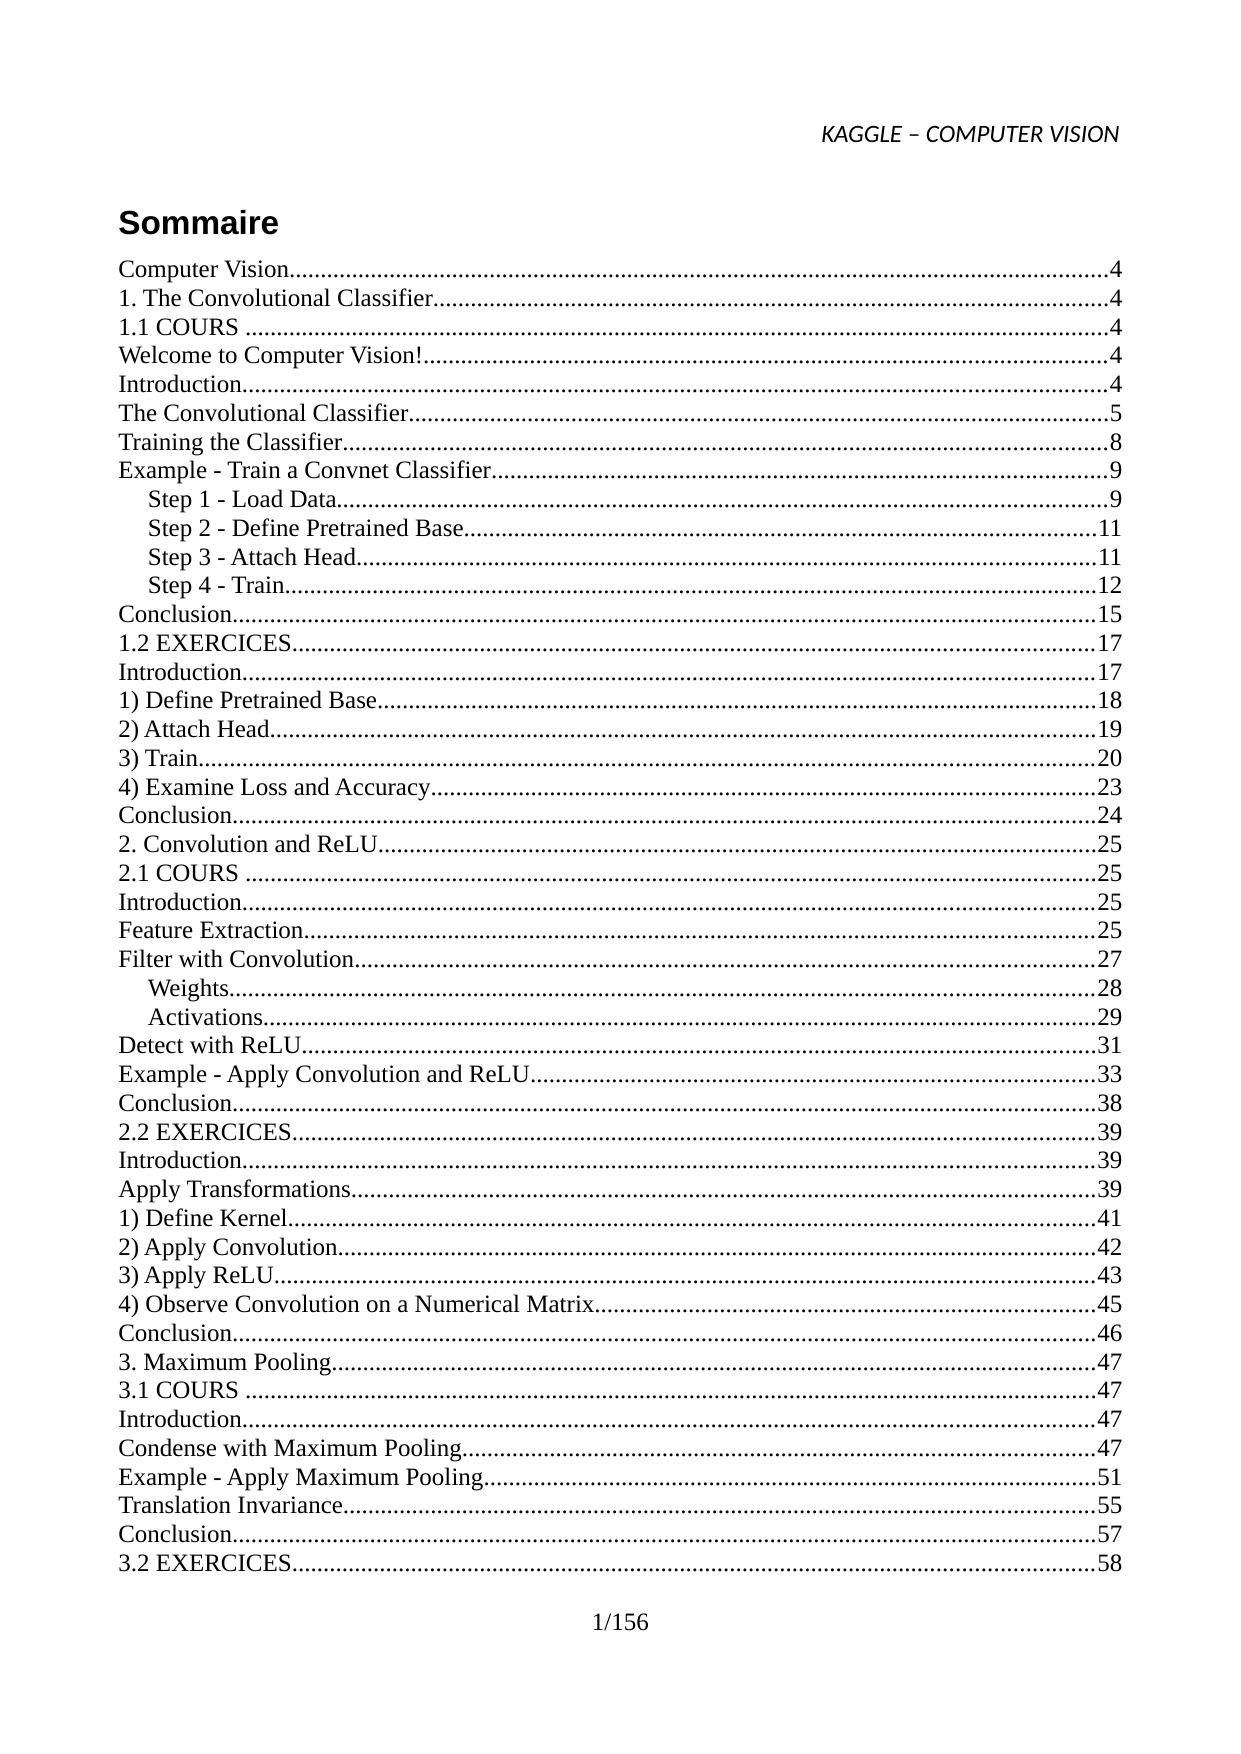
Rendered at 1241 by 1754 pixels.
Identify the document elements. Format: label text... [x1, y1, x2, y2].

text 1.2 EXERCICES 17 [118, 628, 1122, 657]
text The Convolutional Classifier 5 [118, 398, 1122, 427]
text Step 4 - Train 12 [148, 570, 1122, 599]
text 1.1 COURS 4 [118, 312, 1122, 340]
text Filter with Convolution 27 [118, 944, 1122, 973]
text Conclusion 38 [118, 1088, 1122, 1117]
text Conclusion 24 [118, 800, 1122, 829]
text Example - Apply Maximum Pooling 51 [118, 1462, 1122, 1490]
text Detect with ReLU 31 [118, 1030, 1122, 1059]
text Feature Extraction 25 [118, 915, 1122, 944]
text Welcome to Computer Vision! 4 [118, 340, 1122, 369]
text Conclusion 15 [118, 599, 1122, 628]
subtitle Sommaire [118, 203, 1122, 242]
text 4) Observe Convolution on a Numerical Matrix 45 [118, 1289, 1122, 1318]
text Introduction 47 [118, 1404, 1122, 1433]
text Step 3 - Attach Head 11 [148, 542, 1122, 570]
text Introduction 39 [118, 1145, 1122, 1174]
text 1. The Convolutional Classifier 4 [118, 283, 1122, 312]
text 4) Examine Loss and Accuracy 23 [118, 772, 1122, 800]
text 3) Apply ReLU 43 [118, 1260, 1122, 1289]
text Weights 28 [148, 973, 1122, 1002]
text Computer Vision 4 [118, 254, 1122, 283]
text 3. Maximum Pooling 47 [118, 1347, 1122, 1375]
text 3.1 COURS 47 [118, 1375, 1122, 1404]
text Step 2 - Define Pretrained Base 11 [148, 513, 1122, 542]
text Step 1 - Load Data 9 [148, 484, 1122, 513]
text 2. Convolution and ReLU 25 [118, 829, 1122, 858]
text Example - Apply Convolution and ReLU 33 [118, 1059, 1122, 1088]
text Apply Transformations 39 [118, 1174, 1122, 1203]
text 1) Define Kernel 41 [118, 1203, 1122, 1232]
text 1) Define Pretrained Base 18 [118, 685, 1122, 714]
text Introduction 4 [118, 369, 1122, 398]
text Translation Invariance 55 [118, 1490, 1122, 1519]
text 2.1 COURS 25 [118, 858, 1122, 887]
text 2) Attach Head 19 [118, 714, 1122, 743]
text 2) Apply Convolution 42 [118, 1232, 1122, 1260]
text Training the Classifier 8 [118, 427, 1122, 455]
text 2.2 EXERCICES 39 [118, 1117, 1122, 1145]
text 3) Train 20 [118, 743, 1122, 772]
text Activations 29 [148, 1002, 1122, 1030]
text Condense with Maximum Pooling 47 [118, 1433, 1122, 1462]
text 3.2 EXERCICES 58 [118, 1548, 1122, 1577]
text Introduction 17 [118, 657, 1122, 685]
text Example - Train a Convnet Classifier 9 [118, 455, 1122, 484]
text Conclusion 46 [118, 1318, 1122, 1347]
text Conclusion 57 [118, 1519, 1122, 1548]
text Introduction 25 [118, 887, 1122, 915]
